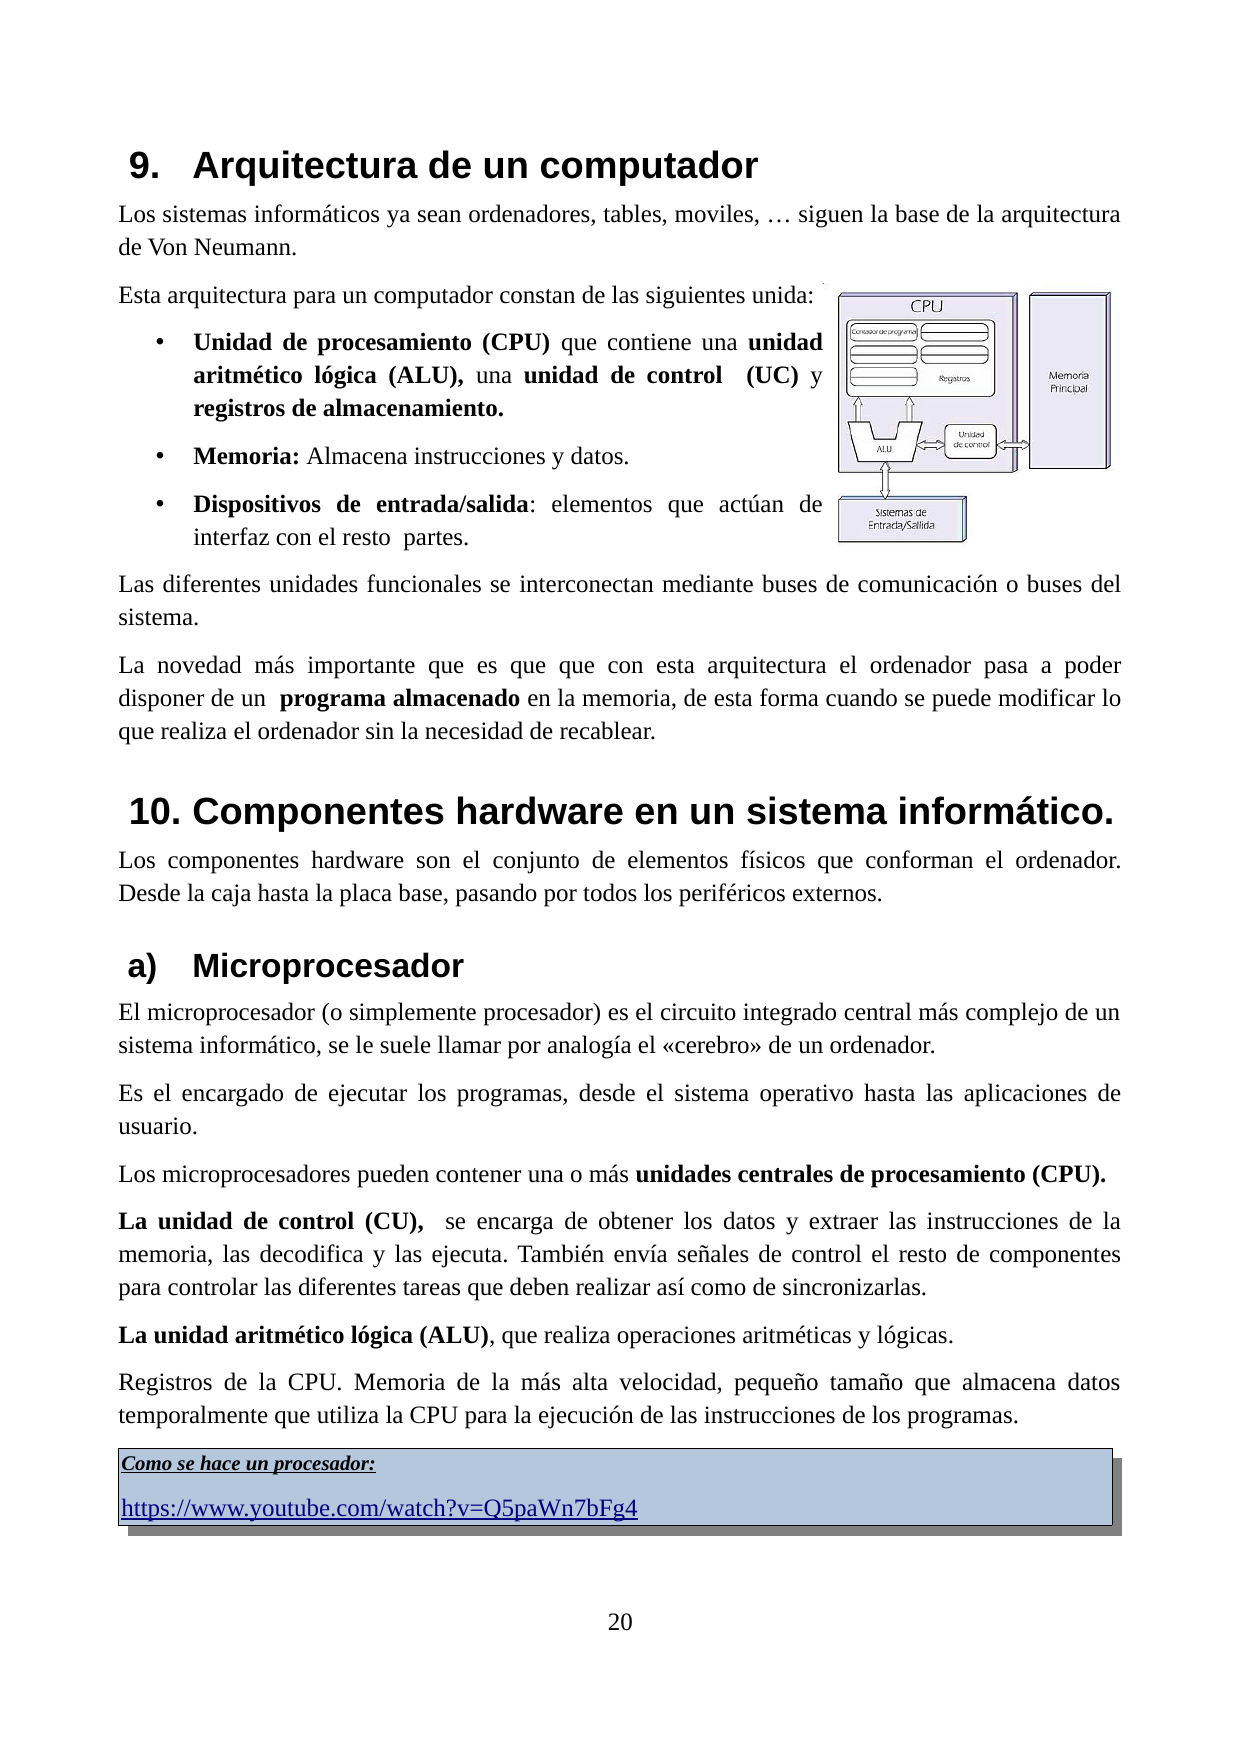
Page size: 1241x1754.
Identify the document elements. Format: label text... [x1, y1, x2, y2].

text Es el encargado de ejecutar los programas, desde el sistema operativo hasta las aplicaciones de usuario. [118, 1078, 1122, 1140]
list Memoria: Almacena instrucciones y datos. [156, 441, 823, 470]
list Dispositivos de entrada/salida: elementos que actúan de interfaz con el resto partes. [156, 489, 1122, 551]
text Registros de la CPU. Memoria de la más alta velocidad, pequeño tamaño que almacena datos temporalmente que utiliza la CPU para la ejecución de las instrucciones de los programas. [118, 1367, 1122, 1429]
subtitle Microprocesador [118, 946, 1122, 985]
picture [823, 283, 1121, 547]
text Esta arquitectura para un computador constan de las siguientes unida: [118, 280, 1122, 309]
text Las diferentes unidades funcionales se interconectan mediante buses de comunicación o buses del sistema. [118, 569, 1122, 631]
text La unidad aritmético lógica (ALU), que realiza operaciones aritméticas y lógicas. [118, 1320, 1122, 1349]
text Los microprocesadores pueden contener una o más unidades centrales de procesamiento (CPU). [118, 1159, 1122, 1187]
subtitle Arquitectura de un computador [118, 143, 1122, 187]
subtitle Componentes hardware en un sistema informático. [118, 789, 1122, 832]
text Como se hace un procesador: [119, 1449, 1112, 1475]
text Los componentes hardware son el conjunto de elementos físicos que conforman el ordenador. Desde la caja hasta la placa base, pasando por todos los periféricos externos. [118, 845, 1122, 907]
text El microprocesador (o simplemente procesador) es el circuito integrado central más complejo de un sistema informático, se le suele llamar por analogía el «cerebro» de un ordenador. [118, 997, 1122, 1059]
text https://www.youtube.com/watch?v=Q5paWn7bFg4 [119, 1490, 1112, 1525]
text La unidad de control (CU), se encarga de obtener los datos y extraer las instrucciones de la memoria, las decodifica y las ejecuta. También envía señales de control el resto de componentes para controlar las diferentes tareas que deben realizar así como de sincronizarlas. [118, 1206, 1122, 1301]
text La novedad más importante que es que que con esta arquitectura el ordenador pasa a poder disponer de un programa almacenado en la memoria, de esta forma cuando se puede modificar lo que realiza el ordenador sin la necesidad de recablear. [118, 650, 1122, 745]
text Los sistemas informáticos ya sean ordenadores, tables, moviles, … siguen la base de la arquitectura de Von Neumann. [118, 199, 1122, 261]
list Unidad de procesamiento (CPU) que contiene una unidad aritmético lógica (ALU), una unidad de control (UC) y registros de almacenamiento. [156, 327, 823, 422]
